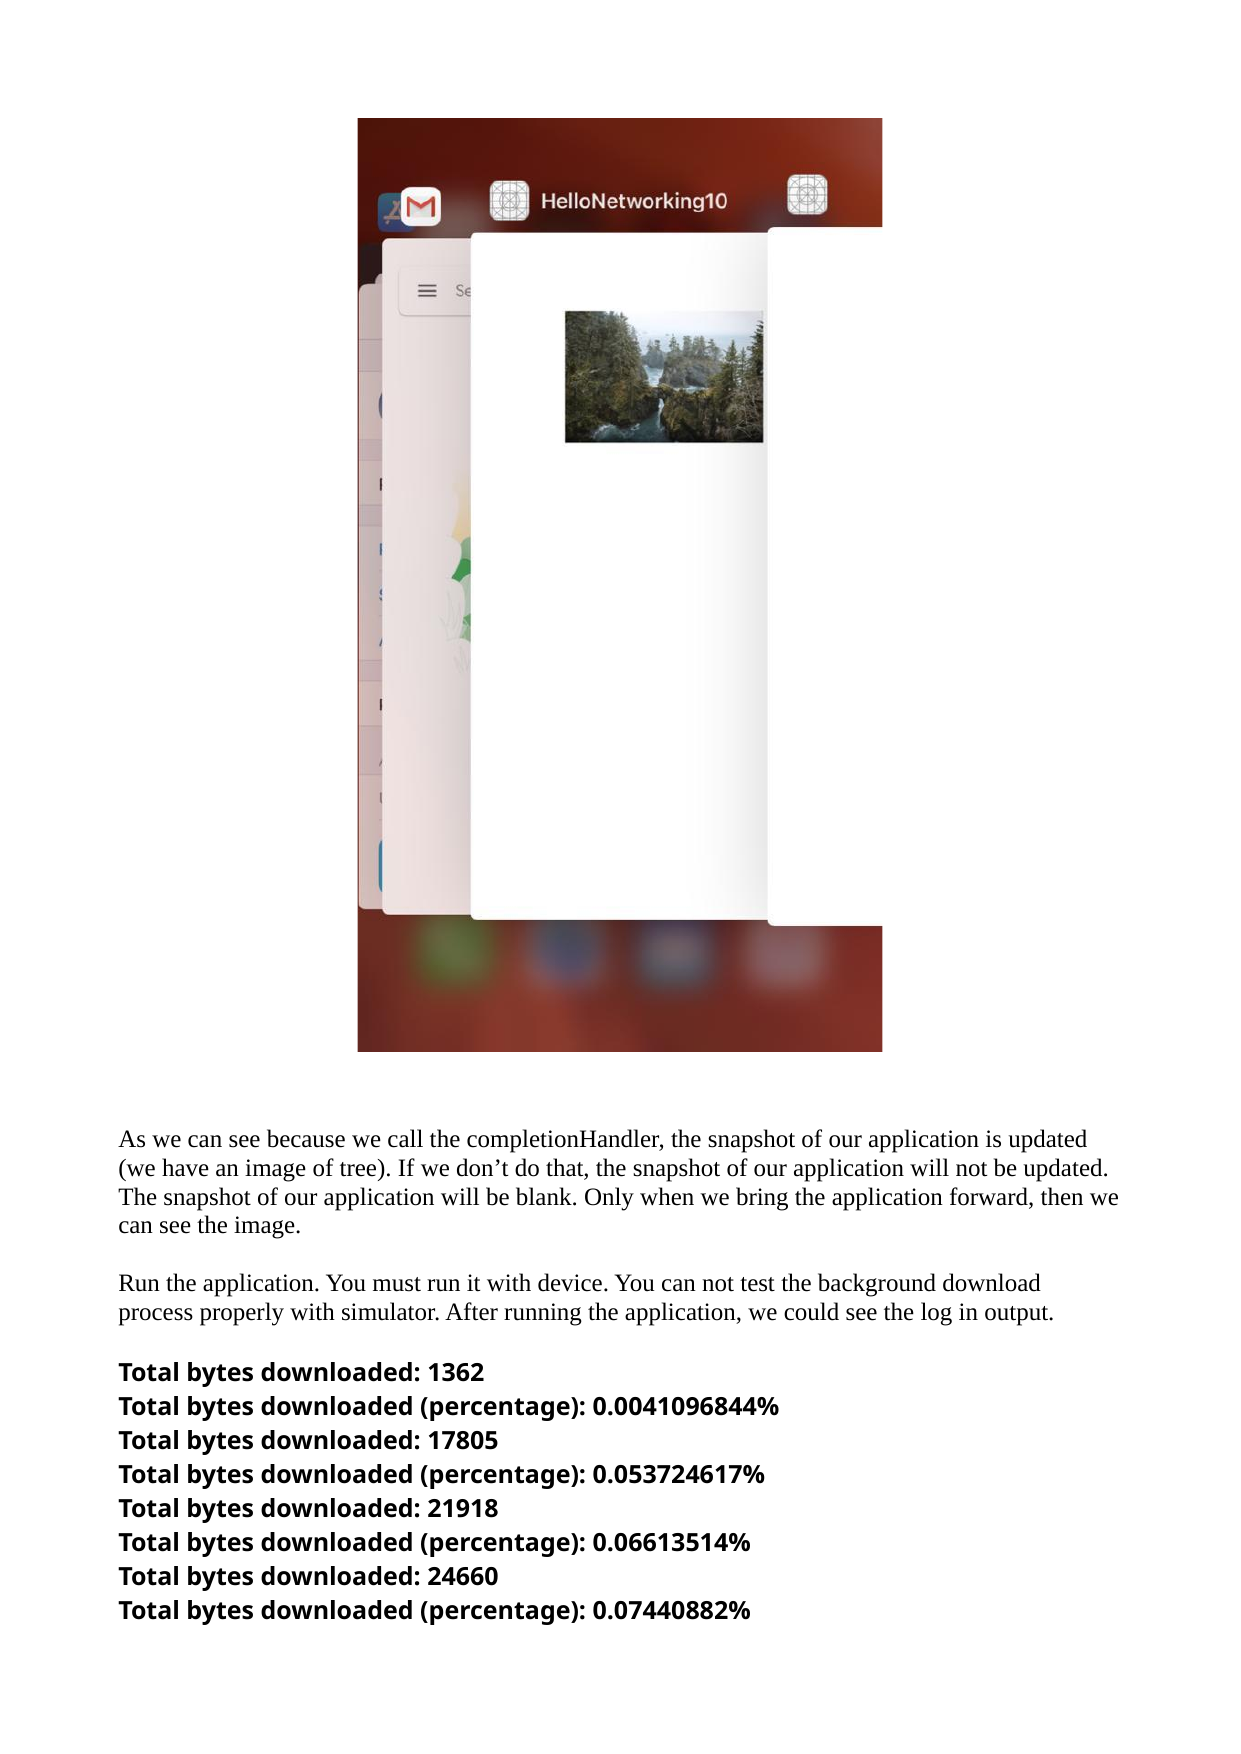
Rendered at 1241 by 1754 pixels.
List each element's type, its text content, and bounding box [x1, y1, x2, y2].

text Total bytes downloaded: 24660 [118, 1559, 1122, 1593]
text Total bytes downloaded: 1362 [118, 1354, 1122, 1388]
text Total bytes downloaded (percentage): 0.0041096844% [118, 1388, 1122, 1422]
text Total bytes downloaded (percentage): 0.06613514% [118, 1525, 1122, 1559]
text Total bytes downloaded (percentage): 0.07440882% [118, 1593, 1122, 1627]
text As we can see because we call the completionHandler, the snapshot of our application is updated (we have an image of tree). If we don’t do that, the snapshot of our application will not be updated. The snapshot of our application will be blank. Only when we bring the application forward, then we can see the image. [118, 1124, 1122, 1239]
picture [357, 118, 883, 1052]
text Total bytes downloaded: 17805 [118, 1422, 1122, 1457]
text Run the application. You must run it with device. You can not test the background download process properly with simulator. After running the application, we could see the log in output. [118, 1268, 1122, 1326]
text Total bytes downloaded: 21918 [118, 1491, 1122, 1525]
text Total bytes downloaded (percentage): 0.053724617% [118, 1457, 1122, 1491]
